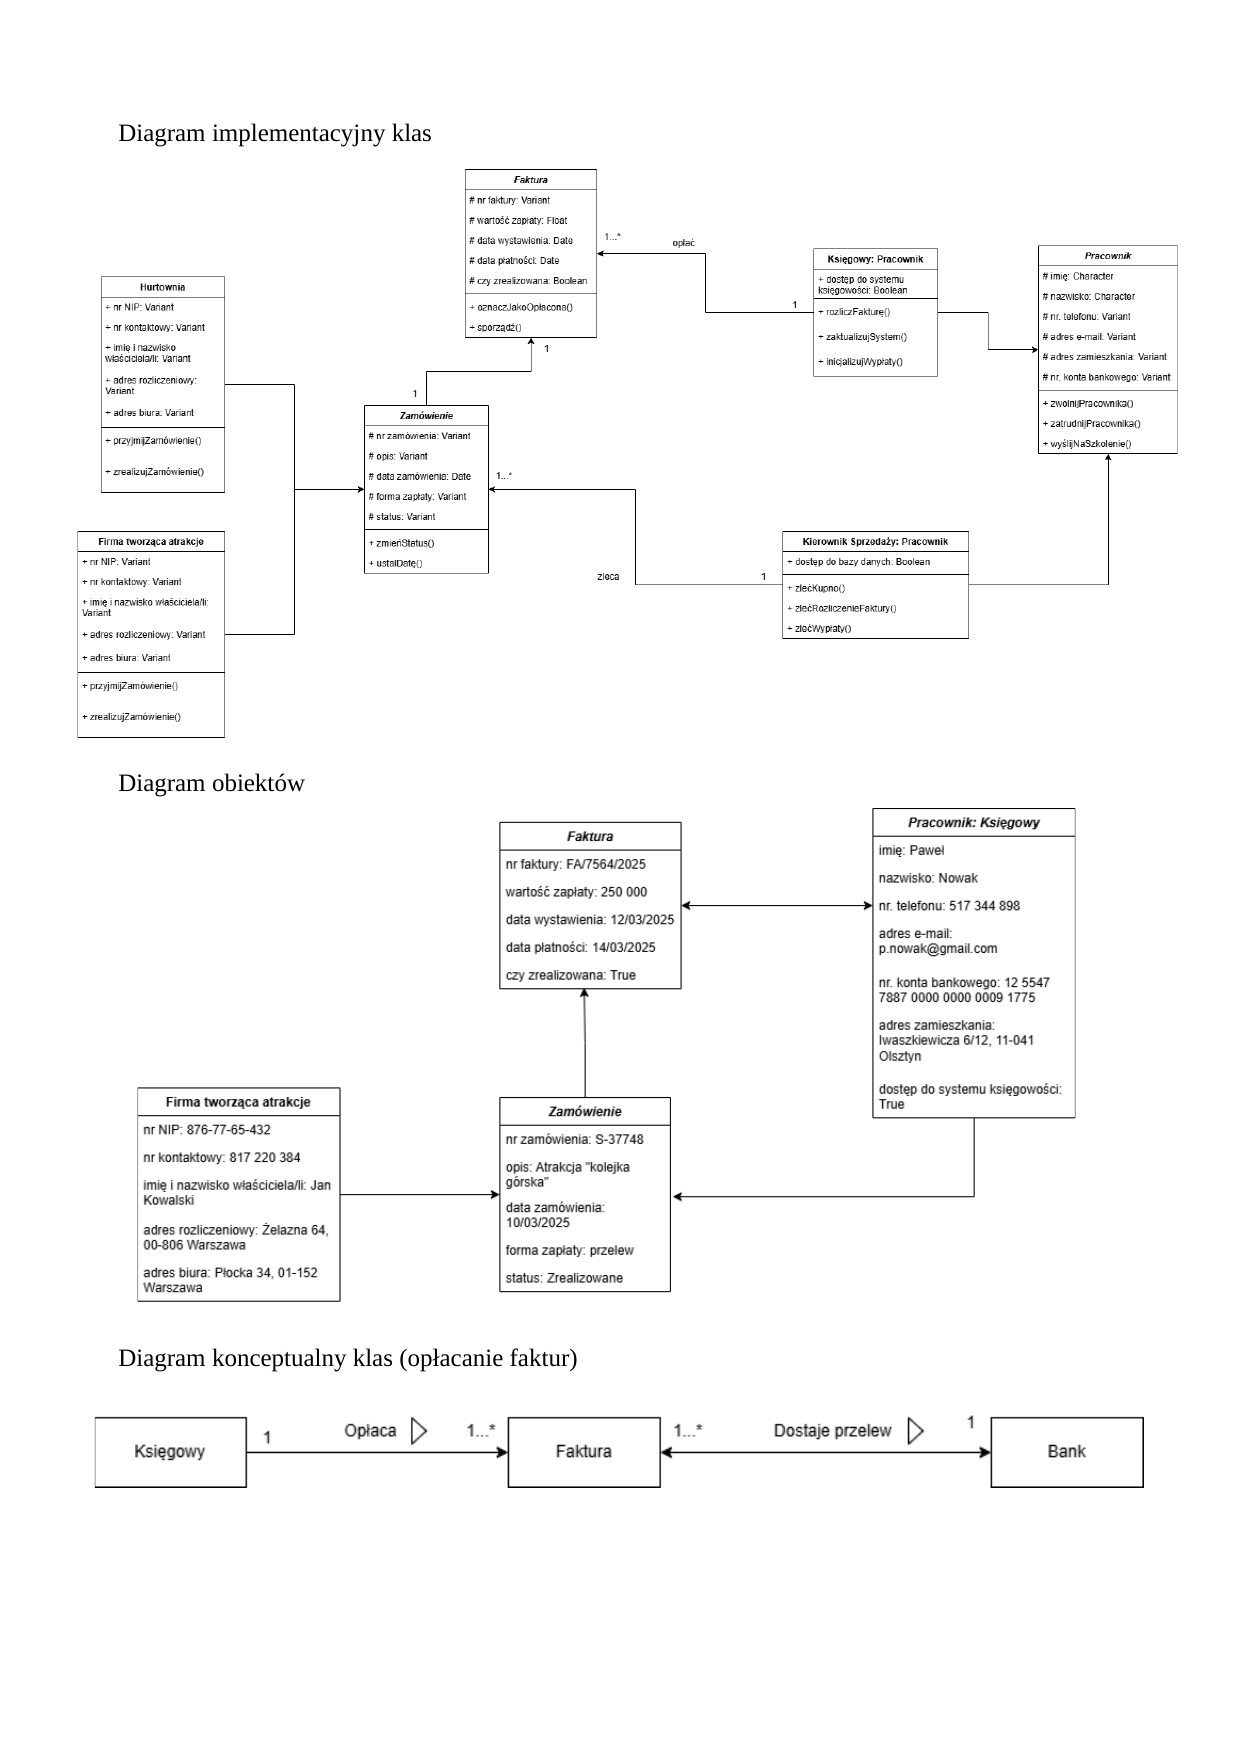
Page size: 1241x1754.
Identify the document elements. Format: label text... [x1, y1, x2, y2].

picture [137, 808, 1076, 1305]
text Diagram obiektów [118, 768, 1122, 797]
picture [94, 1402, 1144, 1488]
text Diagram konceptualny klas (opłacanie faktur) [118, 1343, 1122, 1372]
picture [77, 169, 1178, 740]
text Diagram implementacyjny klas [118, 118, 1122, 147]
